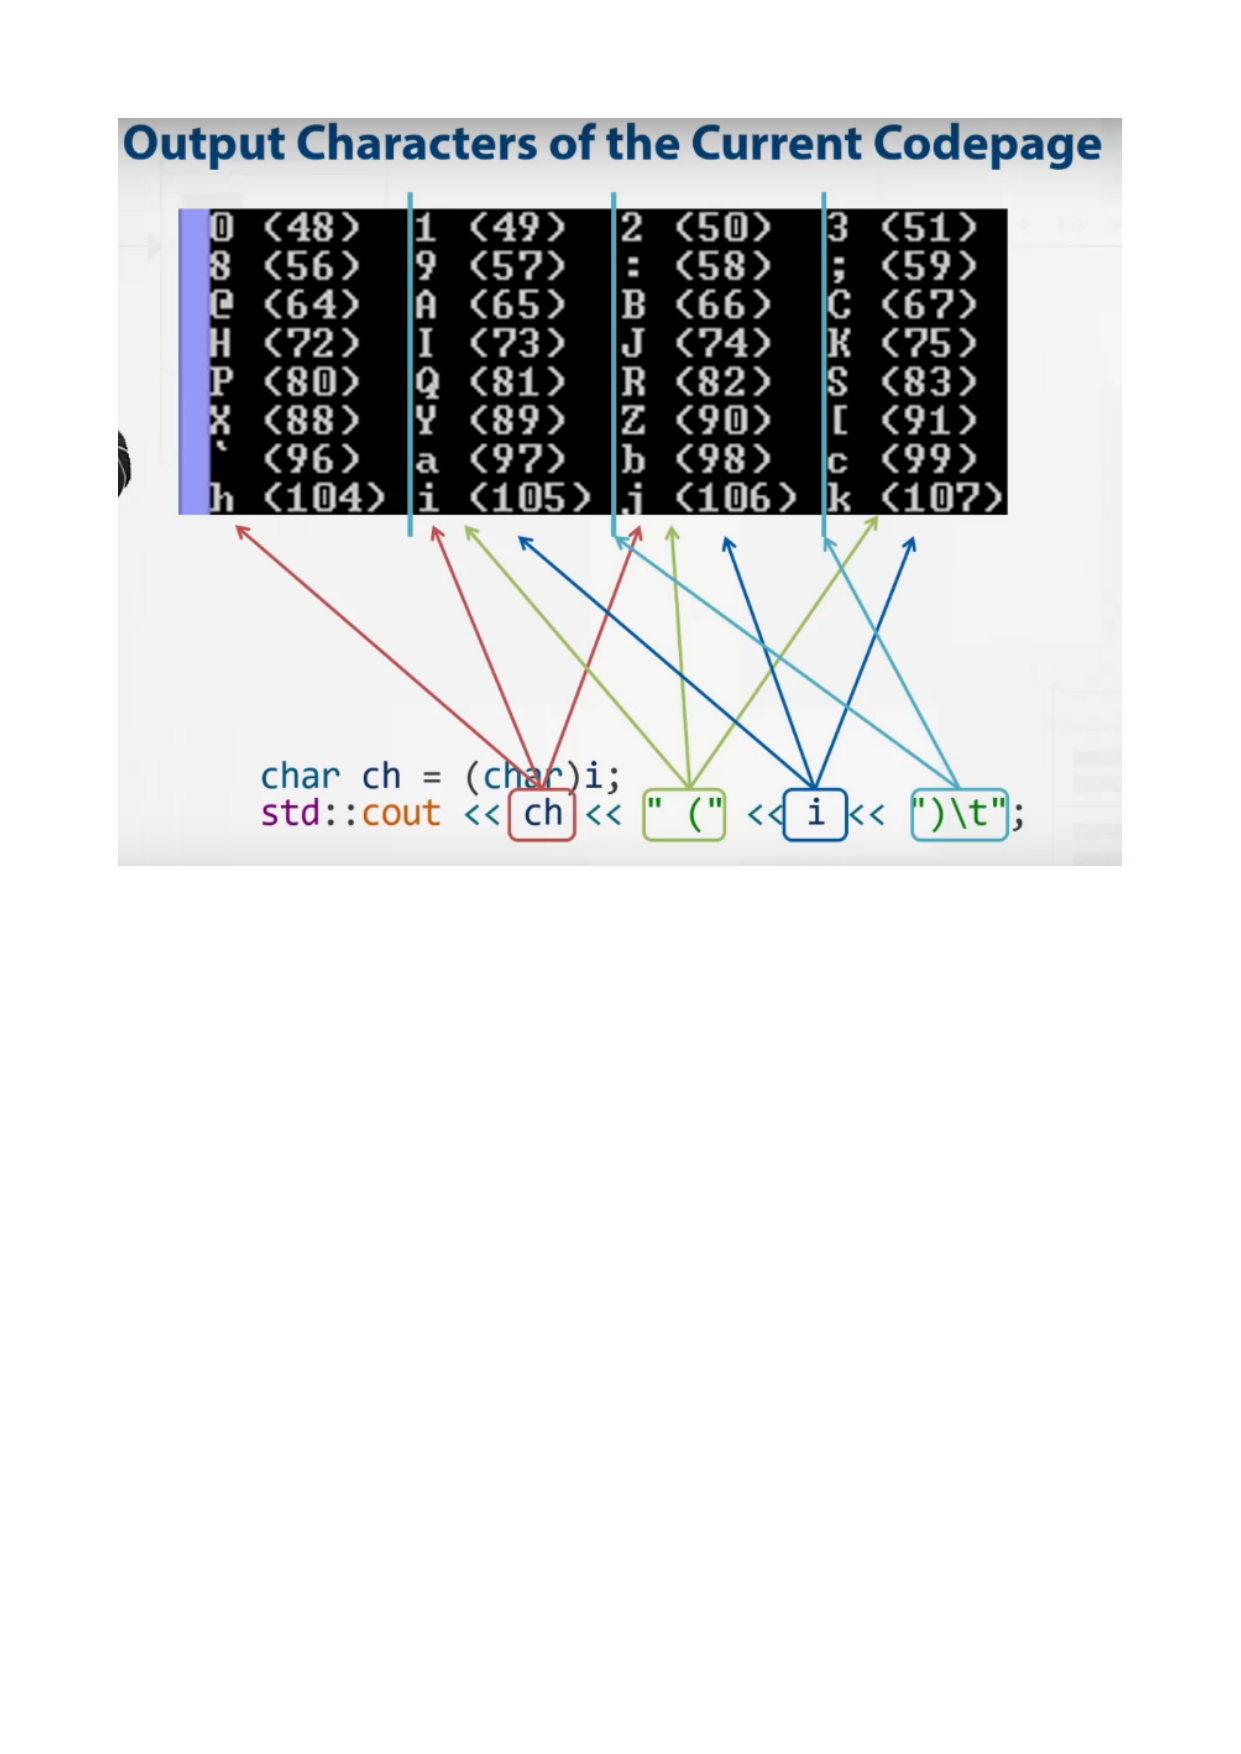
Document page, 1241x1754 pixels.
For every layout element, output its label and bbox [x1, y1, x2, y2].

picture [118, 118, 1123, 866]
